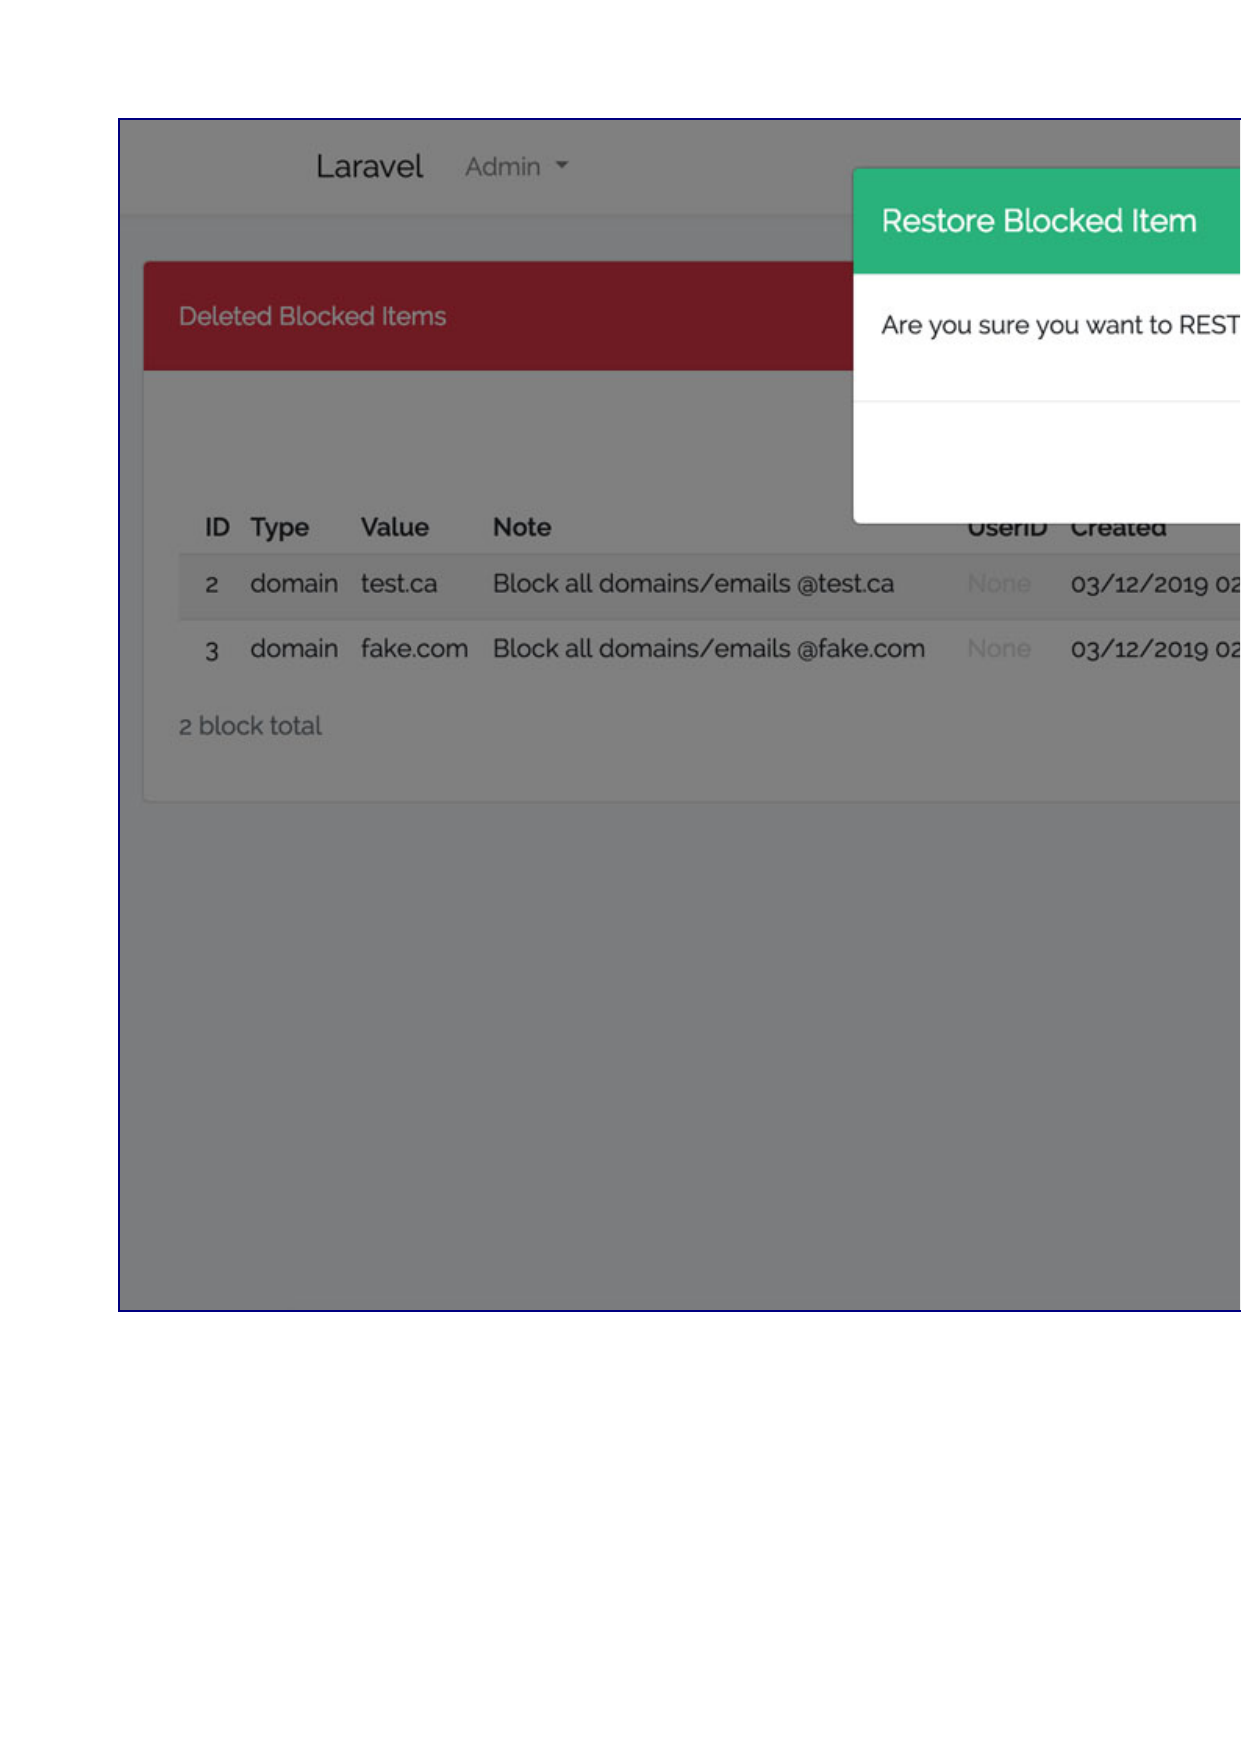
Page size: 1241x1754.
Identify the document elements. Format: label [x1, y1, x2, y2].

picture [120, 120, 1241, 1310]
